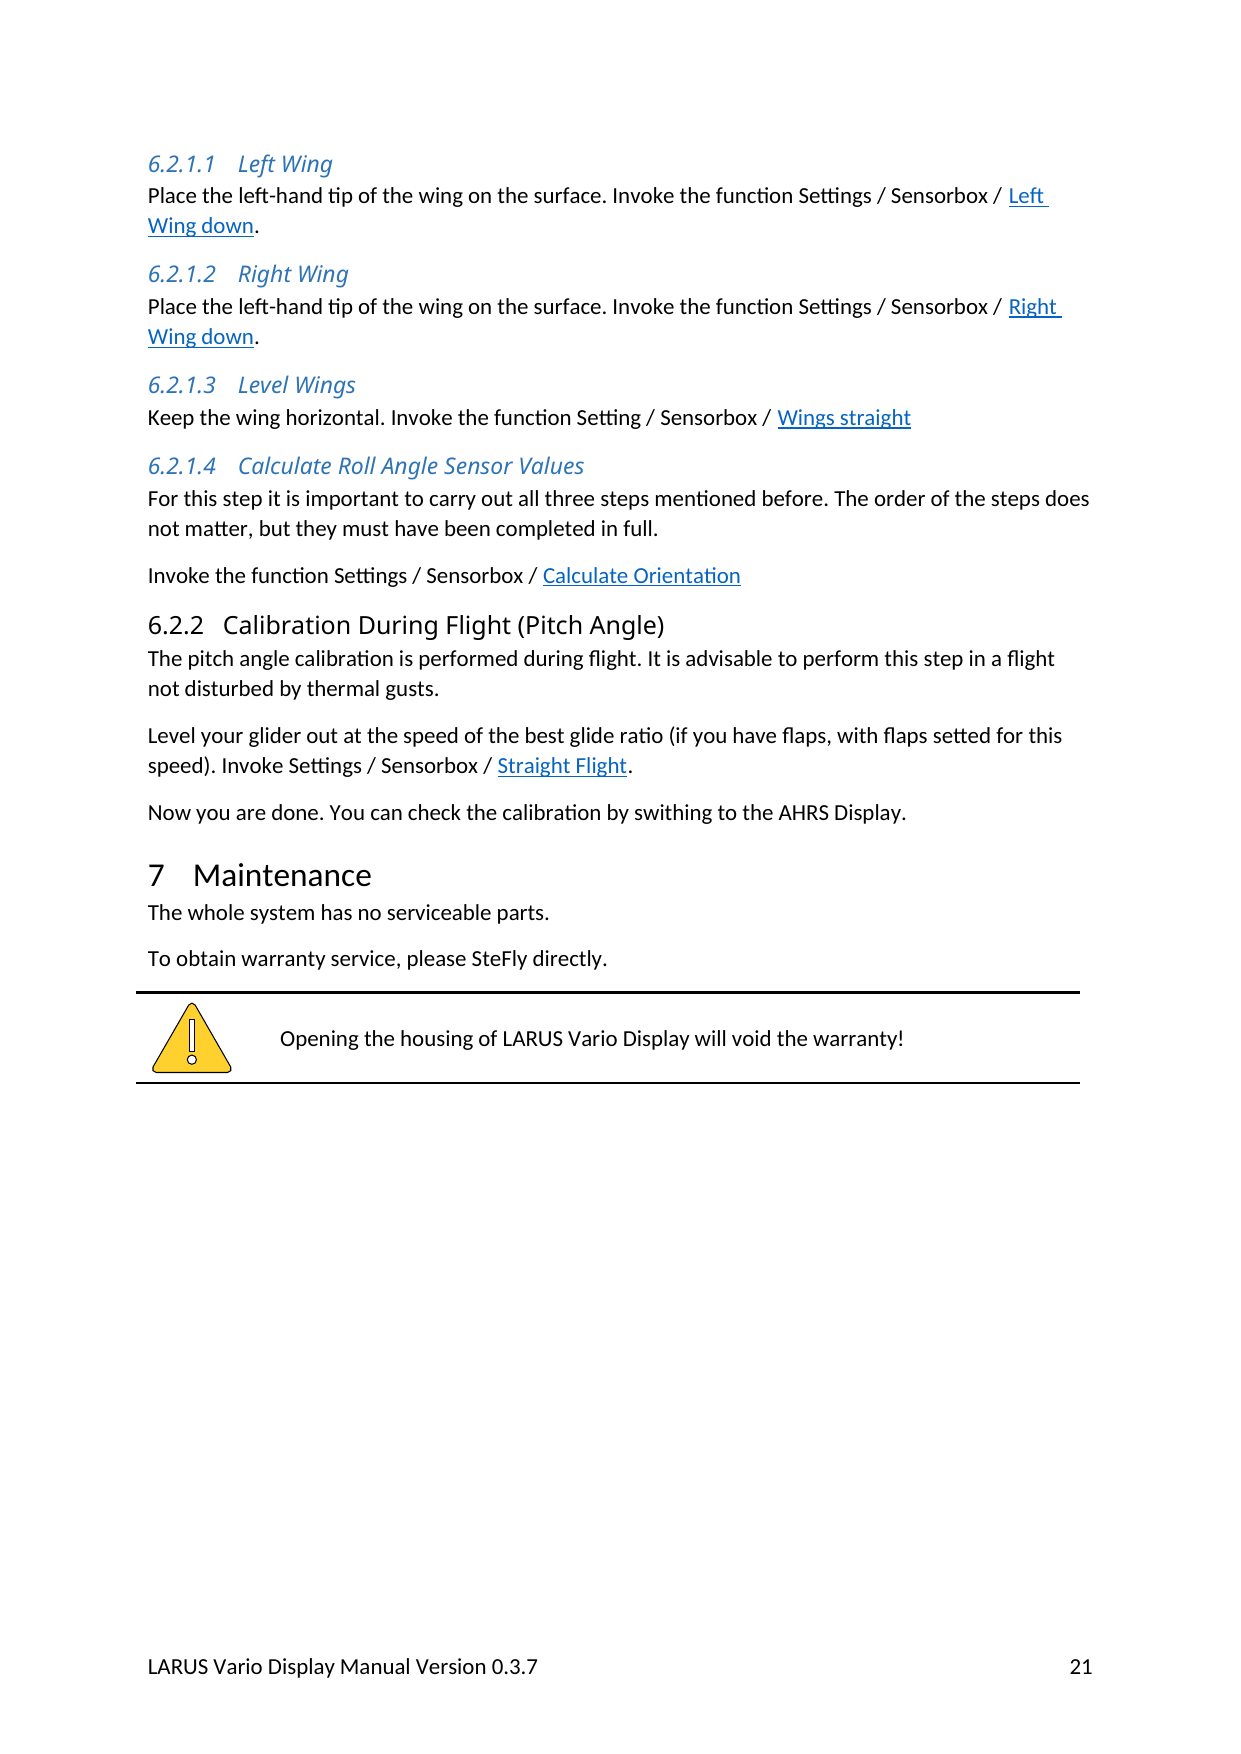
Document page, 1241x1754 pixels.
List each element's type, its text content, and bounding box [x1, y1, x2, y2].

text The pitch angle calibration is performed during flight. It is advisable to perform this step in a flight not disturbed by thermal gusts. [148, 644, 1093, 703]
text For this step it is important to carry out all three steps mentioned before. The order of the steps does not matter, but they must have been completed in full. [148, 484, 1093, 542]
subtitle Calibration During Flight (Pitch Angle) [148, 608, 1093, 642]
subtitle Level Wings [148, 369, 1093, 401]
text The whole system has no serviceable parts. [148, 898, 1093, 926]
text Now you are done. You can check the calibration by swithing to the AHRS Display. [148, 798, 1093, 827]
subtitle Right Wing [148, 258, 1093, 290]
subtitle Calculate Roll Angle Sensor Values [148, 450, 1093, 481]
text To obtain warranty service, please SteFly directly. [148, 944, 1093, 973]
text Keep the wing horizontal. Invoke the function Setting / Sensorbox / Wings straight [148, 403, 1093, 431]
text Invoke the function Settings / Sensorbox / Calculate Orientation [148, 561, 1093, 589]
table_header [136, 994, 269, 1082]
text Level your glider out at the speed of the best glide ratio (if you have flaps, with flaps setted for this speed). Invoke Settings / Sensorbox / Straight Flight. [148, 721, 1093, 780]
subtitle Maintenance [148, 854, 1093, 894]
subtitle Left Wing [148, 148, 1093, 179]
text Place the left-hand tip of the wing on the surface. Invoke the function Settings / Sensorbox / Right Wing down. [148, 292, 1093, 350]
table_header Opening the housing of LARUS Vario Display will void the warranty! [269, 994, 1080, 1082]
text Place the left-hand tip of the wing on the surface. Invoke the function Settings / Sensorbox / Left Wing down. [148, 181, 1093, 239]
